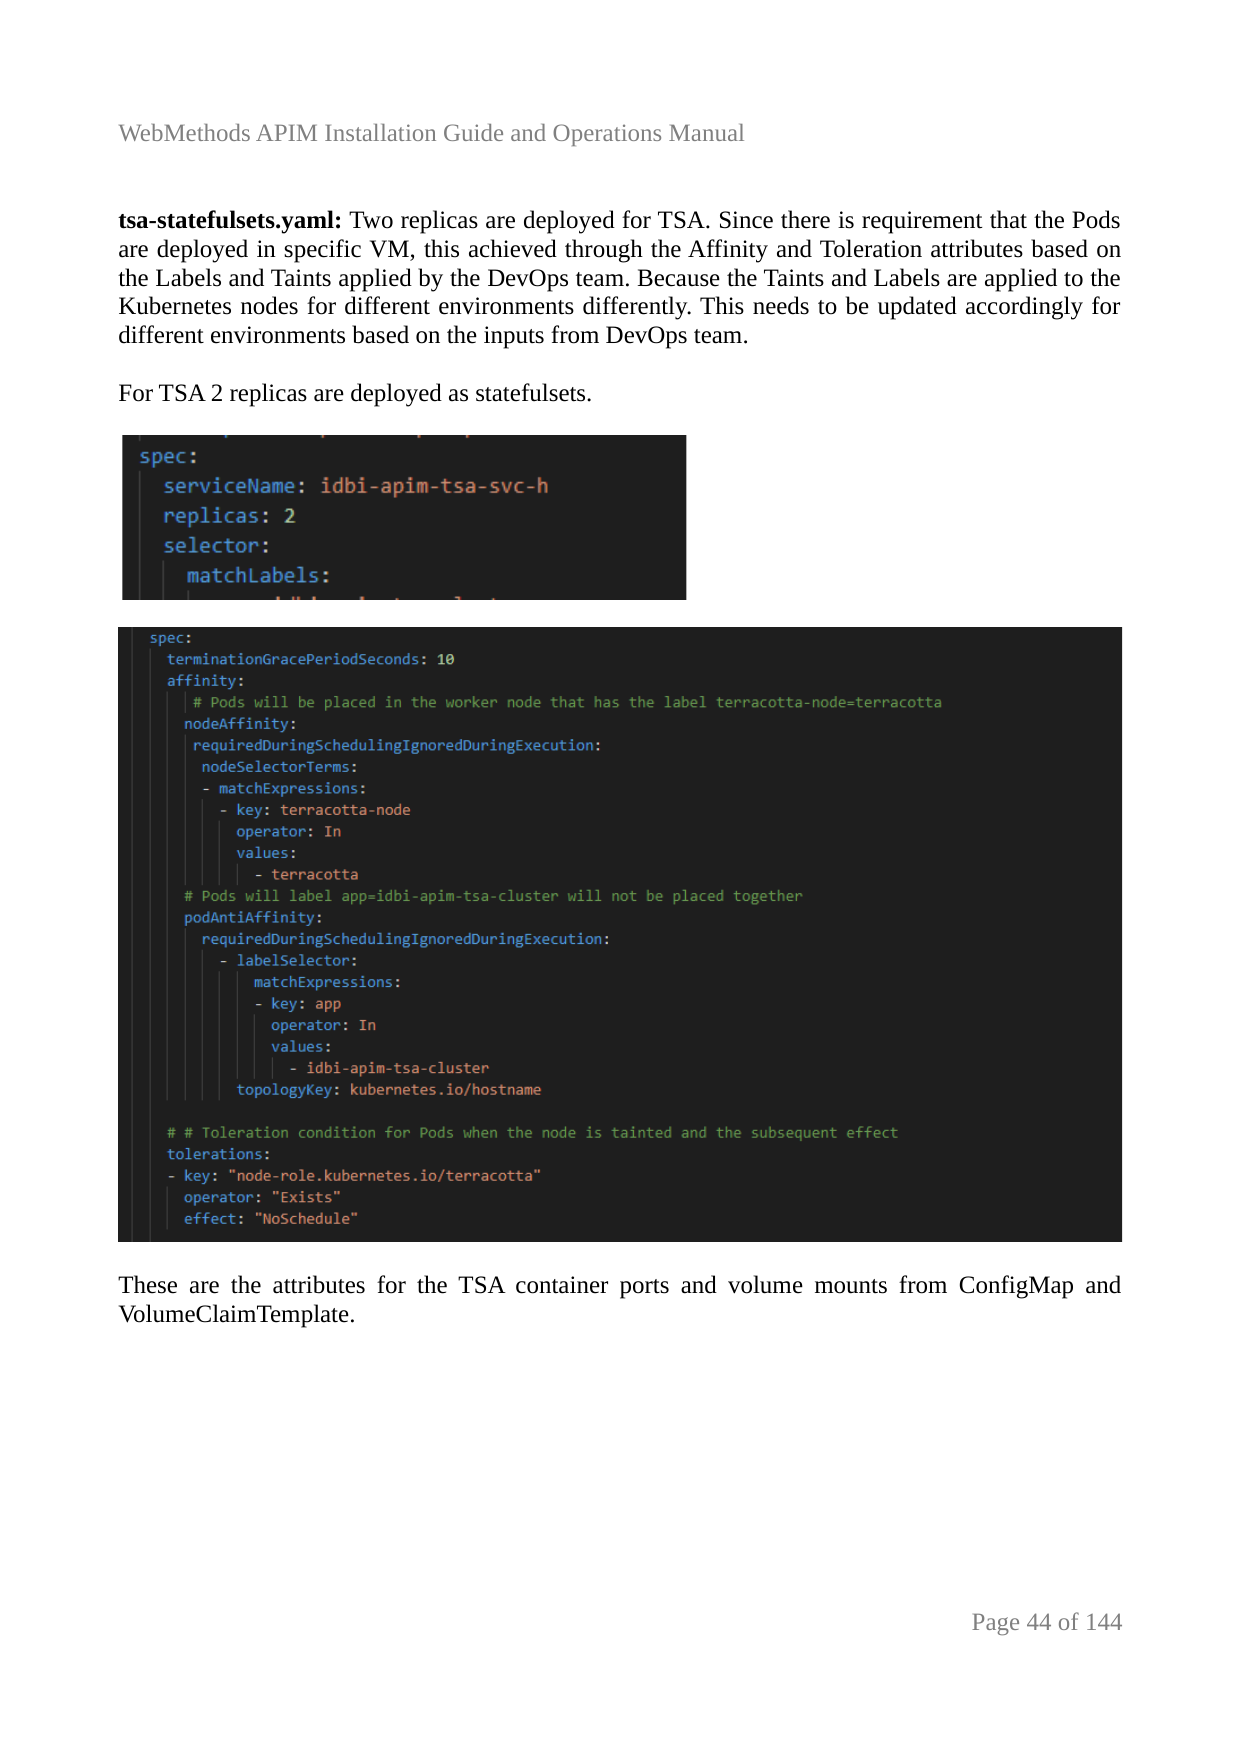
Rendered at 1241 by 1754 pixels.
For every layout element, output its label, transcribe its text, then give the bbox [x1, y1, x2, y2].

picture [118, 627, 1123, 1242]
text tsa-statefulsets.yaml: Two replicas are deployed for TSA. Since there is requirement that the Pods are deployed in specific VM, this achieved through the Affinity and Toleration attributes based on the Labels and Taints applied by the DevOps team. Because the Taints and Labels are applied to the Kubernetes nodes for different environments differently. This needs to be updated accordingly for different environments based on the inputs from DevOps team. [118, 205, 1122, 349]
text These are the attributes for the TSA container ports and volume mounts from ConfigMap and VolumeClaimTemplate. [118, 1271, 1122, 1328]
text For TSA 2 replicas are deployed as statefulsets. [118, 378, 1122, 406]
picture [122, 435, 687, 600]
